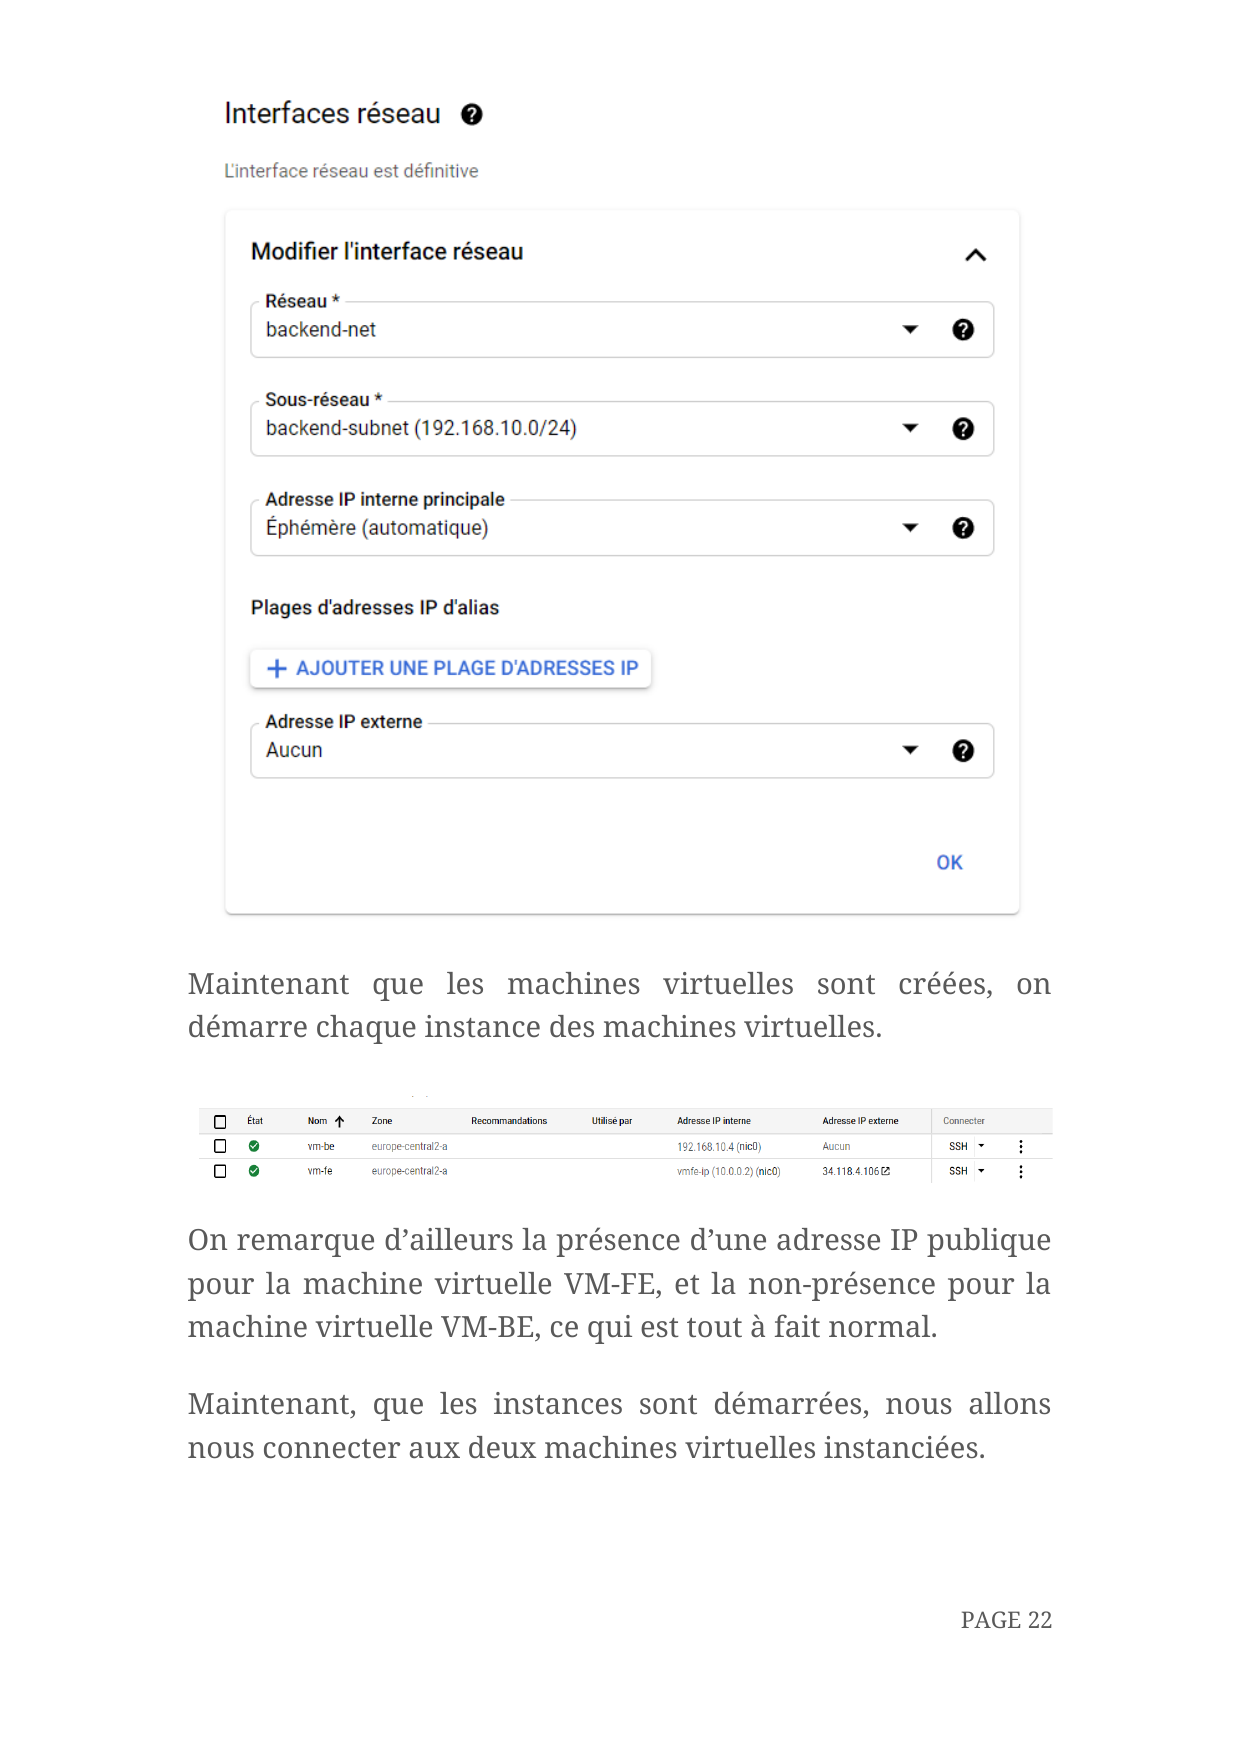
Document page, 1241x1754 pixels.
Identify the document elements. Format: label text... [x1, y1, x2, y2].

text Maintenant, que les instances sont démarrées, nous allons nous connecter aux deux machines virtuelles instanciées. [187, 1383, 1053, 1467]
text Maintenant que les machines virtuelles sont créées, on démarre chaque instance des machines virtuelles. [187, 963, 1053, 1046]
text On remarque d’ailleurs la présence d’une adresse IP publique pour la machine virtuelle VM-FE, et la non-présence pour la machine virtuelle VM-BE, ce qui est tout à fait normal. [187, 1219, 1053, 1346]
